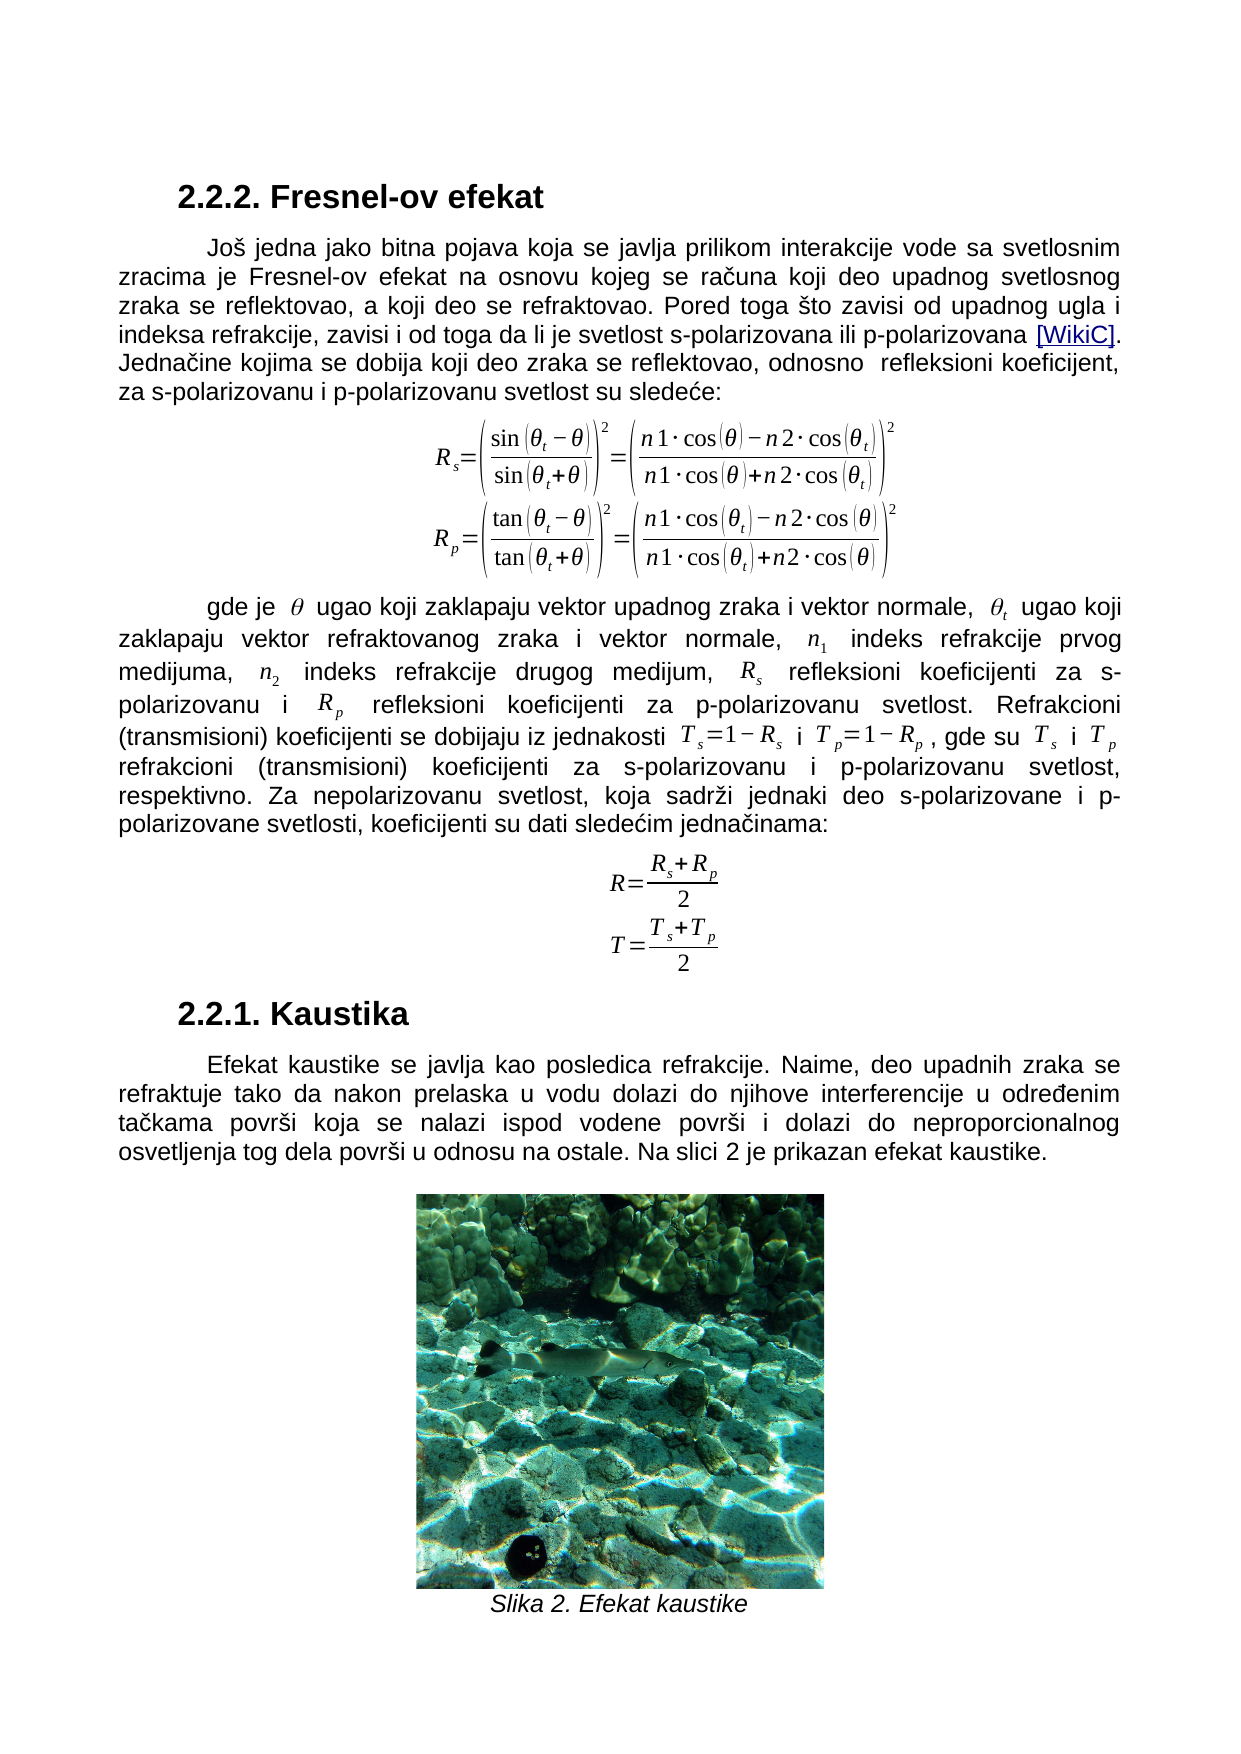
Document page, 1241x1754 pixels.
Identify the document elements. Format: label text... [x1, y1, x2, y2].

picture [416, 1194, 825, 1589]
text gde je ugao koji zaklapaju vektor upadnog zraka i vektor normale, ugao koji zaklapaju vektor refraktovanog zraka i vektor normale, indeks refrakcije prvog medijuma, indeks refrakcije drugog medijum, refleksioni koeficijenti za s-polarizovanu i refleksioni koeficijenti za p-polarizovanu svetlost. Refrakcioni (transmisioni) koeficijenti se dobijaju iz jednakosti i , gde su i refrakcioni (transmisioni) koeficijenti za s-polarizovanu i p-polarizovanu svetlost, respektivno. Za nepolarizovanu svetlost, koja sadrži jednaki deo s-polarizovane i p-polarizovane svetlosti, koeficijenti su dati sledećim jednačinama: [118, 592, 1122, 838]
text Slika 2. Efekat kaustike [416, 1589, 824, 1617]
text Efekat kaustike se javlja kao posledica refrakcije. Naime, deo upadnih zraka se refraktuje tako da nakon prelaska u vodu dolazi do njihove interferencije u određenim tačkama površi koja se nalazi ispod vodene površi i dolazi do neproporcionalnog osvetljenja tog dela površi u odnosu na ostale. Na slici 2 je prikazan efekat kaustike. [118, 1050, 1122, 1165]
text Još jedna jako bitna pojava koja se javlja prilikom interakcije vode sa svetlosnim zracima je Fresnel-ov efekat na osnovu kojeg se računa koji deo upadnog svetlosnog zraka se reflektovao, a koji deo se refraktovao. Pored toga što zavisi od upadnog ugla i indeksa refrakcije, zavisi i od toga da li je svetlost s-polarizovana ili p-polarizovana [WikiC]. Jednačine kojima se dobija koji deo zraka se reflektovao, odnosno refleksioni koeficijent, za s-polarizovanu i p-polarizovanu svetlost su sledeće: [118, 233, 1122, 406]
subtitle Kaustika [177, 994, 1122, 1033]
subtitle Fresnel-ov efekat [177, 177, 1122, 216]
